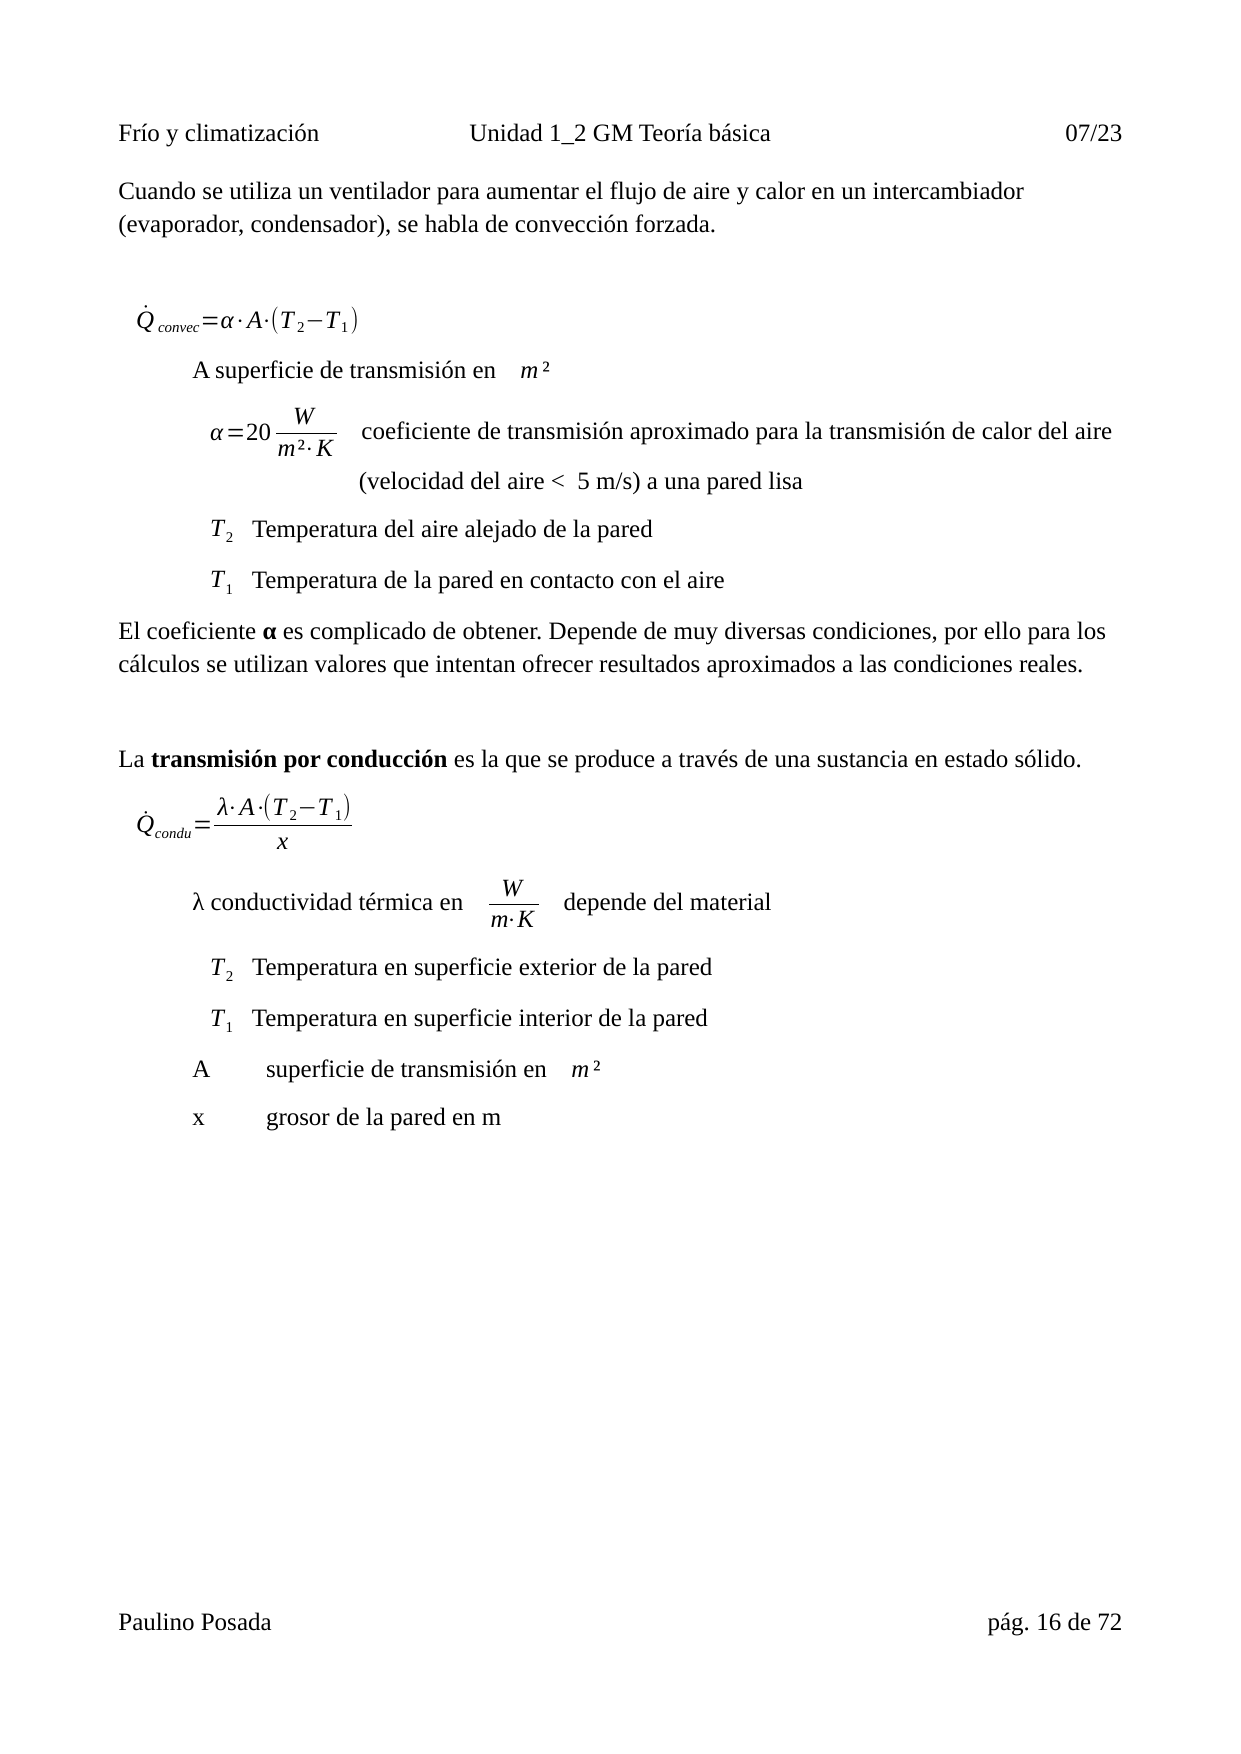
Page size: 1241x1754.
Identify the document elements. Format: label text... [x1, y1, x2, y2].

text x grosor de la pared en m [118, 1102, 1122, 1131]
text A superficie de transmisión en [118, 355, 1122, 384]
text Temperatura en superficie interior de la pared [118, 1003, 1122, 1036]
text El coeficiente α es complicado de obtener. Depende de muy diversas condiciones, por ello para los cálculos se utilizan valores que intentan ofrecer resultados aproximados a las condiciones reales. [118, 616, 1122, 678]
text Cuando se utiliza un ventilador para aumentar el flujo de aire y calor en un intercambiador (evaporador, condensador), se habla de convección forzada. [118, 176, 1122, 238]
text Temperatura en superficie exterior de la pared [118, 952, 1122, 984]
text λ conductividad térmica en depende del material [118, 874, 1122, 933]
text Temperatura de la pared en contacto con el aire [118, 565, 1122, 597]
text A superficie de transmisión en [118, 1054, 1122, 1083]
text Temperatura del aire alejado de la pared [118, 514, 1122, 546]
text La transmisión por conducción es la que se produce a través de una sustancia en estado sólido. [118, 744, 1122, 773]
text coeficiente de transmisión aproximado para la transmisión de calor del aire (velocidad del aire < 5 m/s) a una pared lisa [118, 403, 1122, 495]
